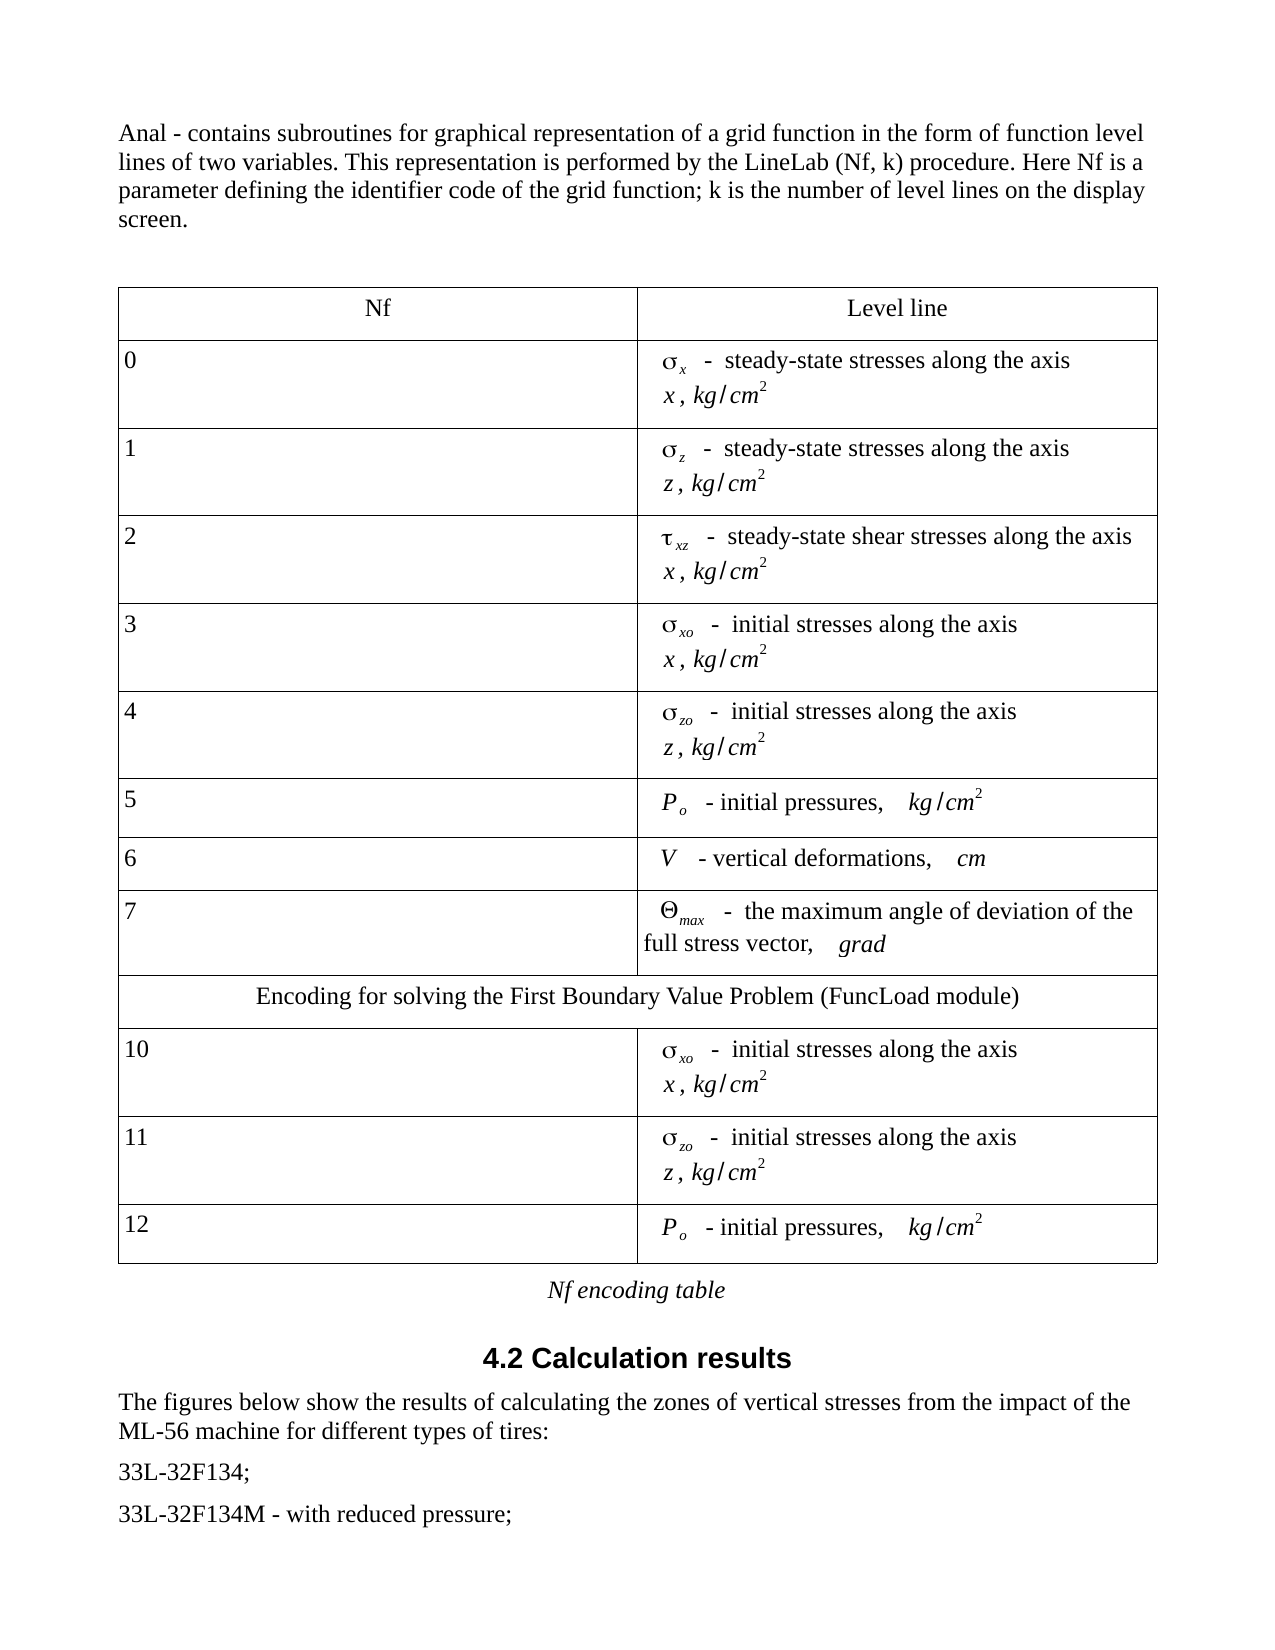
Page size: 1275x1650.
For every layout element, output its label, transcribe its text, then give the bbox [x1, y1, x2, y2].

table_cell 10 [119, 1029, 637, 1116]
text Anal - contains subroutines for graphical representation of a grid function in the form of function level lines of two variables. This representation is performed by the LineLab (Nf, k) procedure. Here Nf is a parameter defining the identifier code of the grid function; k is the number of level lines on the display screen. [118, 118, 1157, 233]
table_cell - initial pressures, [638, 779, 1157, 837]
table_cell 11 [119, 1117, 637, 1203]
subtitle 4.2 Calculation results [118, 1341, 1157, 1375]
table_cell 2 [119, 516, 637, 603]
table_cell - initial stresses along the axis [638, 692, 1157, 778]
table_cell - initial pressures, [638, 1205, 1157, 1263]
table_cell 5 [119, 779, 637, 837]
table_cell - steady-state stresses along the axis [638, 429, 1157, 515]
table_cell - initial stresses along the axis [638, 1117, 1157, 1203]
table_cell - the maximum angle of deviation of the full stress vector, [638, 891, 1157, 975]
table_cell 3 [119, 604, 637, 691]
table_header Nf [119, 288, 637, 340]
text The figures below show the results of calculating the zones of vertical stresses from the impact of the ML-56 machine for different types of tires: [118, 1387, 1157, 1445]
table_header Level line [638, 288, 1157, 340]
table_cell 6 [119, 838, 637, 890]
table_cell 4 [119, 692, 637, 778]
table_cell Encoding for solving the First Boundary Value Problem (FuncLoad module) [119, 976, 1157, 1028]
table_cell 0 [119, 341, 637, 427]
table_cell - vertical deformations, [638, 838, 1157, 890]
table_cell 1 [119, 429, 637, 515]
text 33L-32F134M - with reduced pressure; [118, 1499, 1157, 1527]
table_cell 12 [119, 1205, 637, 1263]
text 33L-32F134; [118, 1457, 1157, 1486]
table_cell - initial stresses along the axis [638, 1029, 1157, 1116]
text Nf encoding table [118, 1275, 1157, 1304]
table_cell - steady-state shear stresses along the axis [638, 516, 1157, 603]
table_cell - steady-state stresses along the axis [638, 341, 1157, 427]
table_cell - initial stresses along the axis [638, 604, 1157, 691]
table_cell 7 [119, 891, 637, 975]
